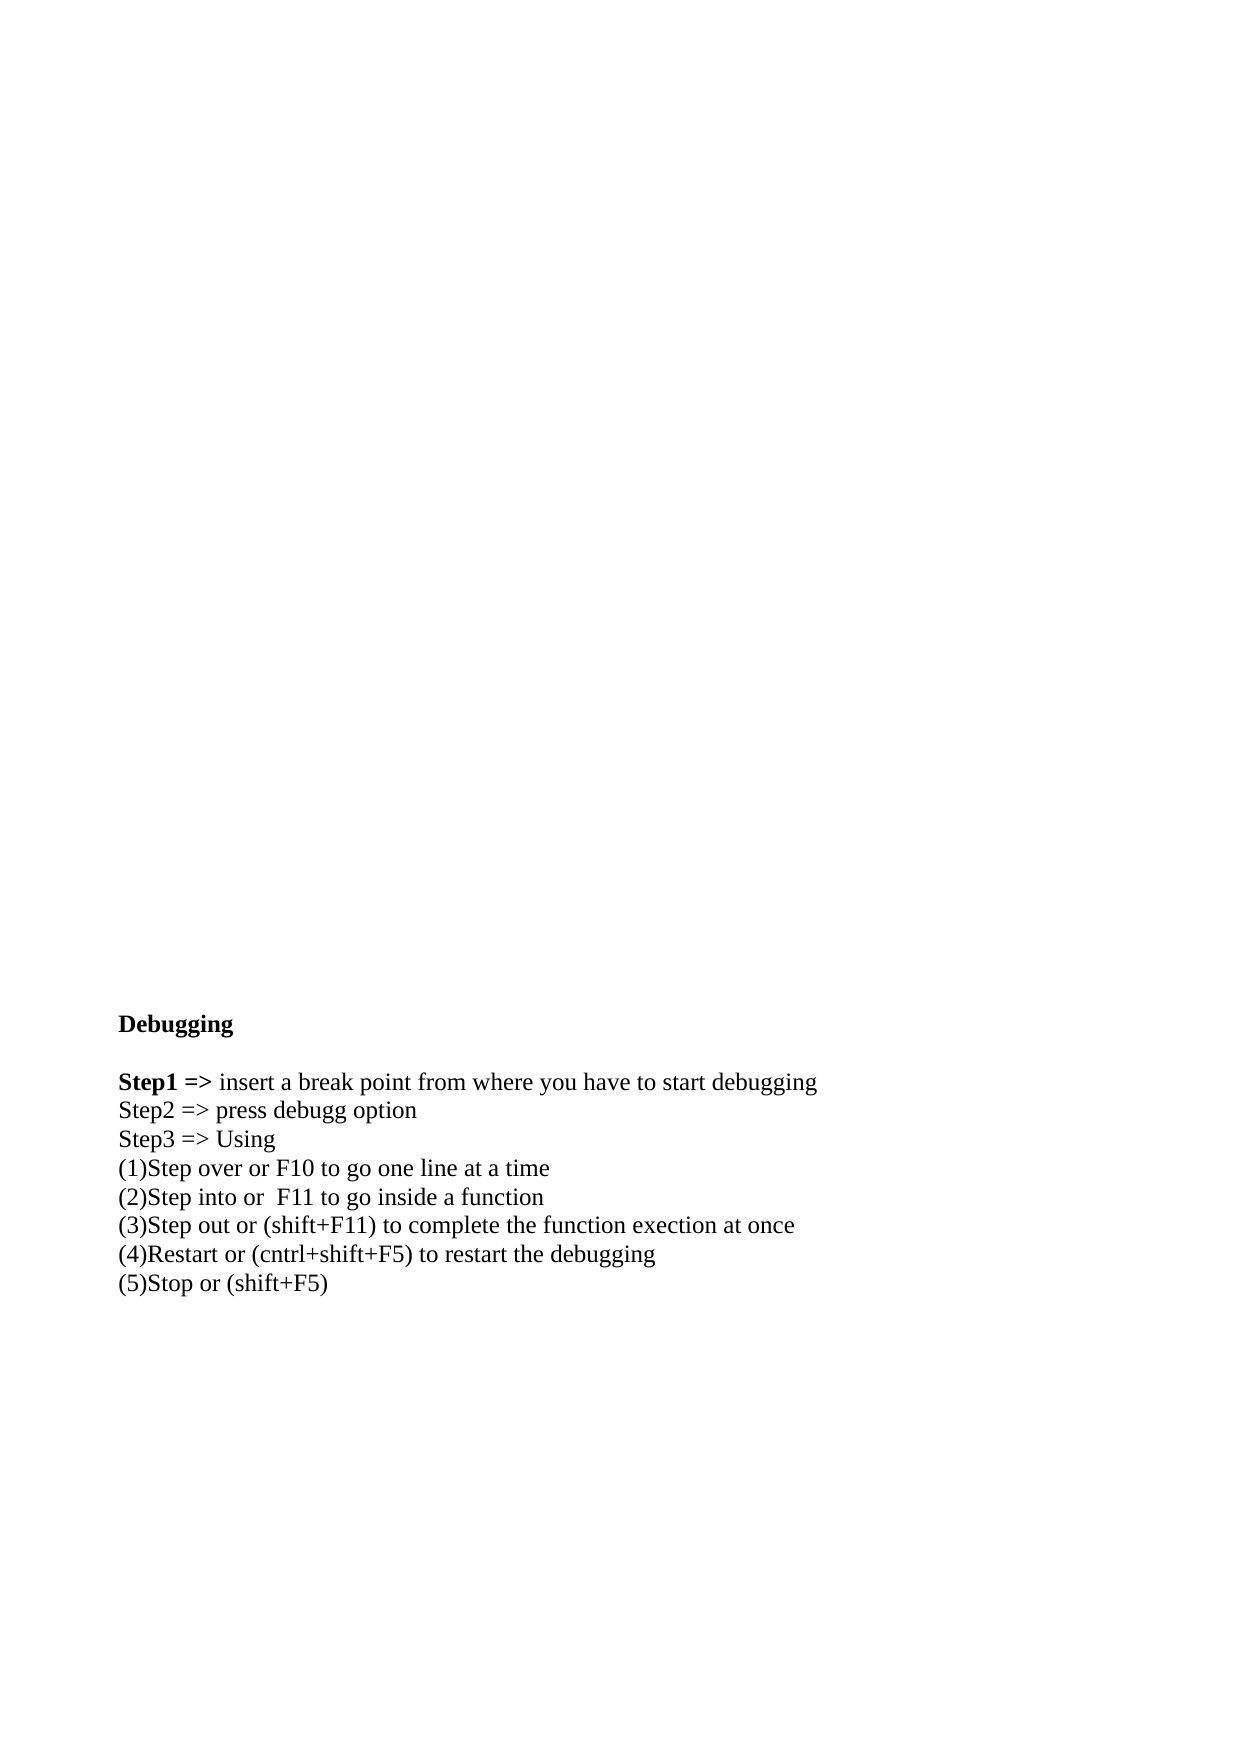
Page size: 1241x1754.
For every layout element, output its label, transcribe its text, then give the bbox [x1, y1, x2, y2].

text (3)Step out or (shift+F11) to complete the function exection at once [118, 1211, 1122, 1239]
text (4)Restart or (cntrl+shift+F5) to restart the debugging [118, 1239, 1122, 1268]
text (1)Step over or F10 to go one line at a time [118, 1153, 1122, 1182]
text (5)Stop or (shift+F5) [118, 1268, 1122, 1297]
text Debugging [118, 1009, 1122, 1038]
text (2)Step into or F11 to go inside a function [118, 1182, 1122, 1211]
text Step2 => press debugg option [118, 1096, 1122, 1124]
text Step3 => Using [118, 1124, 1122, 1153]
text Step1 => insert a break point from where you have to start debugging [118, 1067, 1122, 1096]
